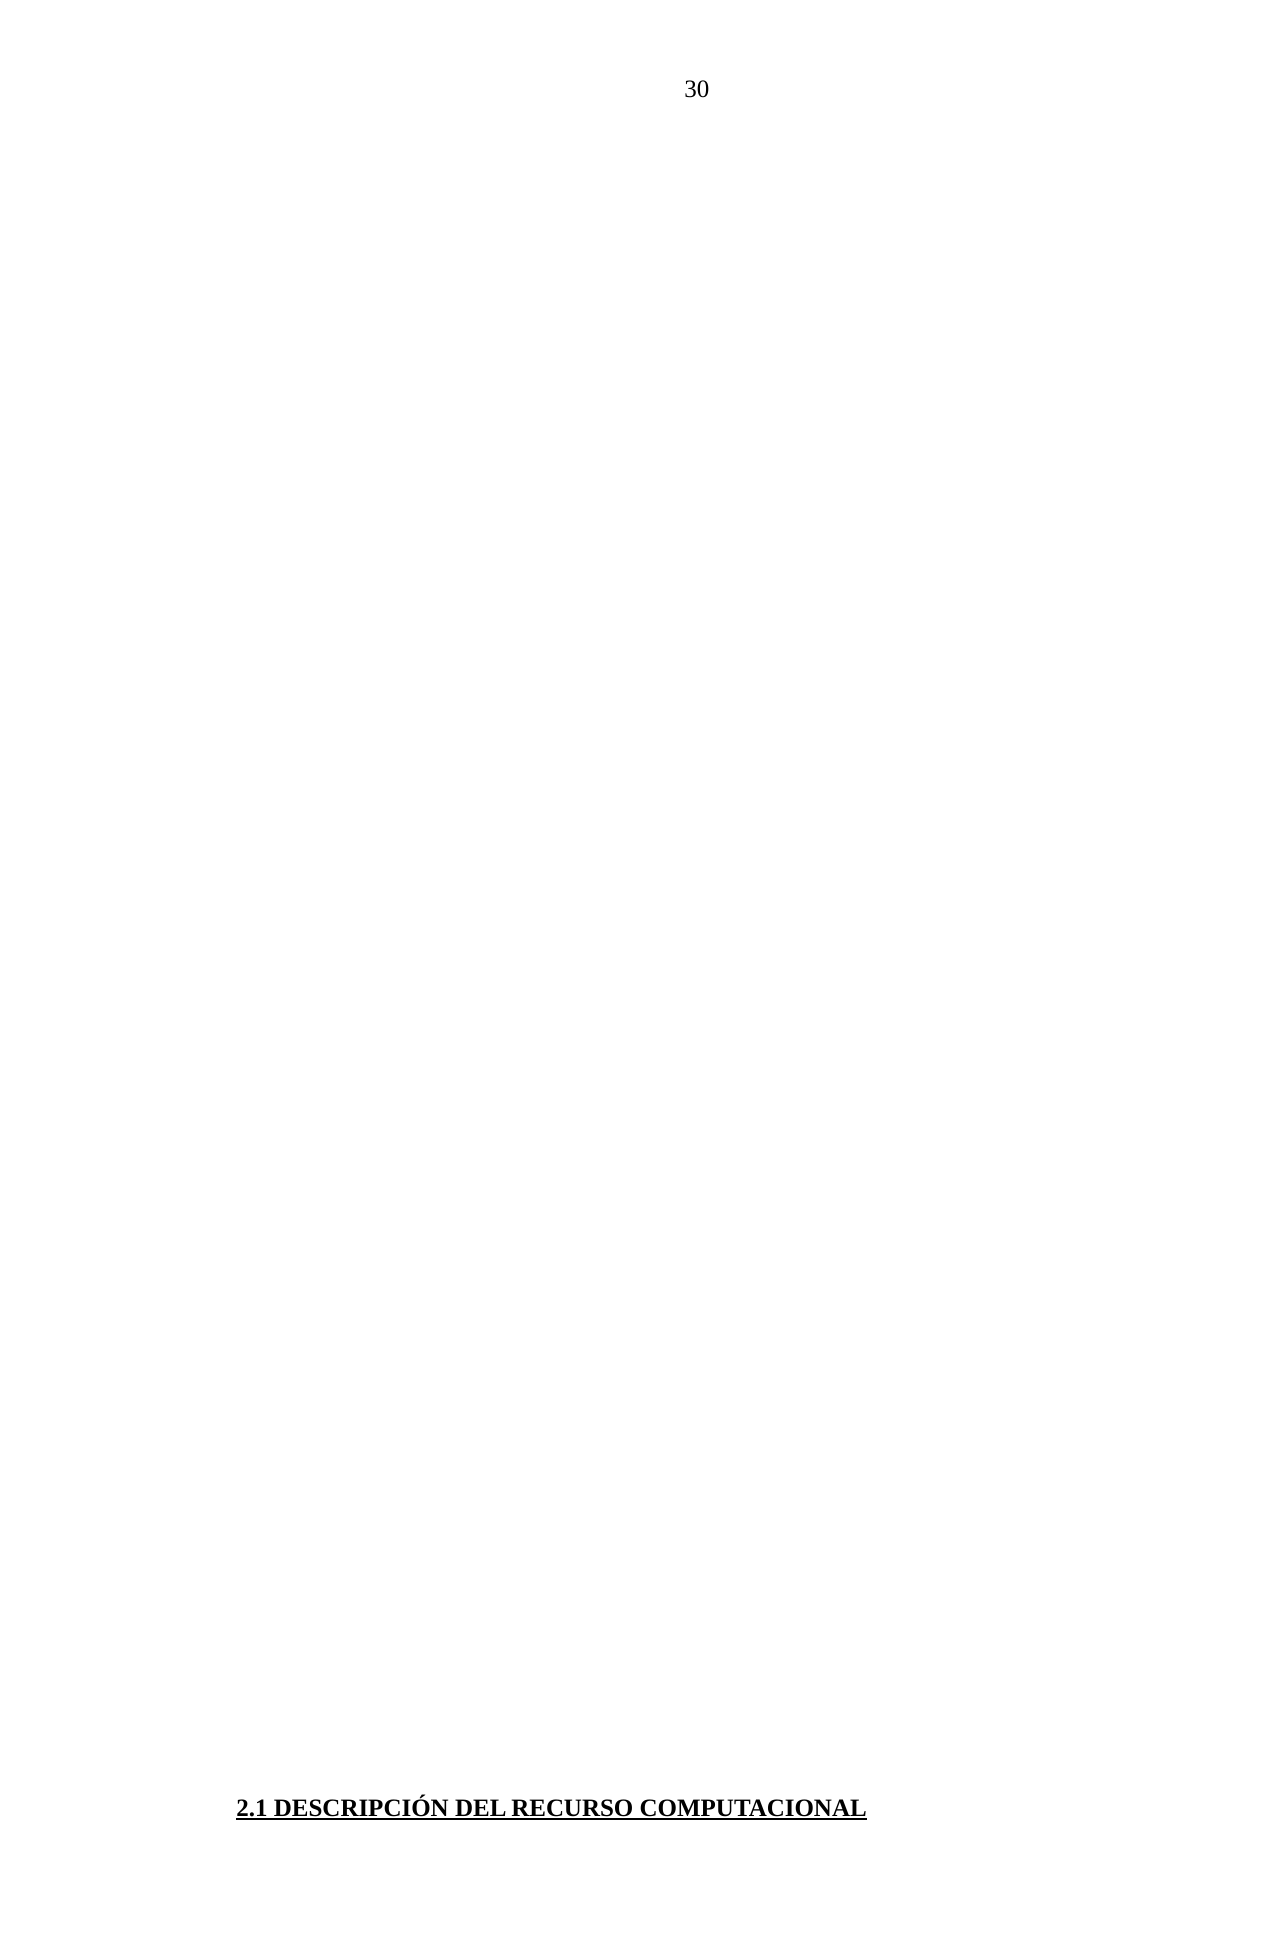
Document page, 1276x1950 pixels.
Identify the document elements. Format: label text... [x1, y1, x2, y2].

subtitle 2.1 DESCRIPCIÓN DEL RECURSO COMPUTACIONAL [236, 1793, 1128, 1822]
